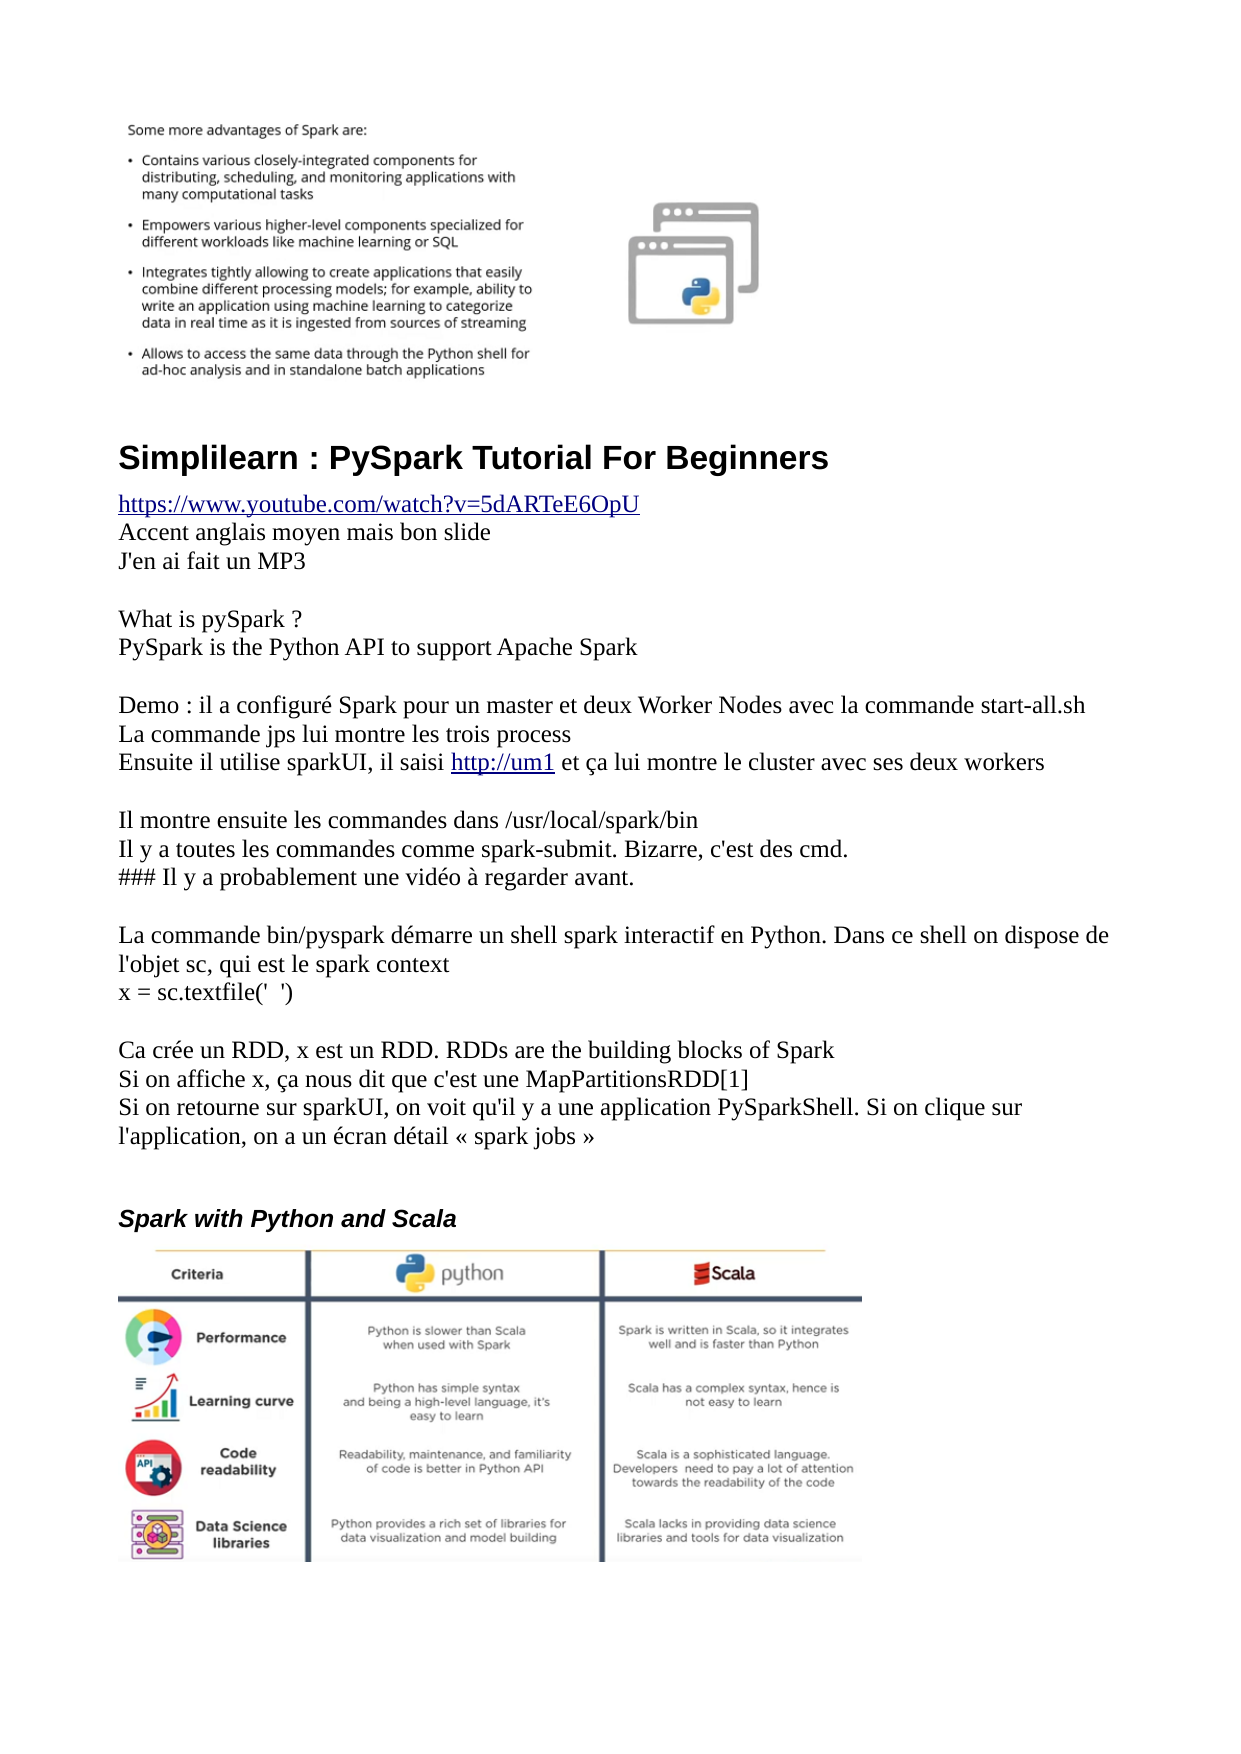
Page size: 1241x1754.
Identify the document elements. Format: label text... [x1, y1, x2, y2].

text Si on retourne sur sparkUI, on voit qu'il y a une application PySparkShell. Si on clique sur l'application, on a un écran détail « spark jobs » [118, 1092, 1122, 1150]
text Ensuite il utilise sparkUI, il saisi http://um1 et ça lui montre le cluster avec ses deux workers [118, 747, 1122, 776]
text Ca crée un RDD, x est un RDD. RDDs are the building blocks of Spark [118, 1035, 1122, 1064]
text https://www.youtube.com/watch?v=5dARTeE6OpU [118, 489, 1122, 517]
subtitle Simplilearn : PySpark Tutorial For Beginners [118, 437, 1122, 476]
picture [118, 118, 770, 384]
text Accent anglais moyen mais bon slide [118, 517, 1122, 546]
text What is pySpark ? [118, 604, 1122, 632]
text La commande jps lui montre les trois process [118, 719, 1122, 747]
text PySpark is the Python API to support Apache Spark [118, 632, 1122, 661]
text Il montre ensuite les commandes dans /usr/local/spark/bin [118, 805, 1122, 834]
text Si on affiche x, ça nous dit que c'est une MapPartitionsRDD[1] [118, 1064, 1122, 1092]
text x = sc.textfile(' ') [118, 977, 1122, 1006]
text J'en ai fait un MP3 [118, 546, 1122, 575]
text Demo : il a configuré Spark pour un master et deux Worker Nodes avec la commande start-all.sh [118, 690, 1122, 719]
text ### Il y a probablement une vidéo à regarder avant. [118, 862, 1122, 891]
text La commande bin/pyspark démarre un shell spark interactif en Python. Dans ce shell on dispose de l'objet sc, qui est le spark context [118, 920, 1122, 977]
subtitle Spark with Python and Scala [118, 1204, 1122, 1232]
text Il y a toutes les commandes comme spark-submit. Bizarre, c'est des cmd. [118, 834, 1122, 862]
picture [118, 1244, 862, 1562]
